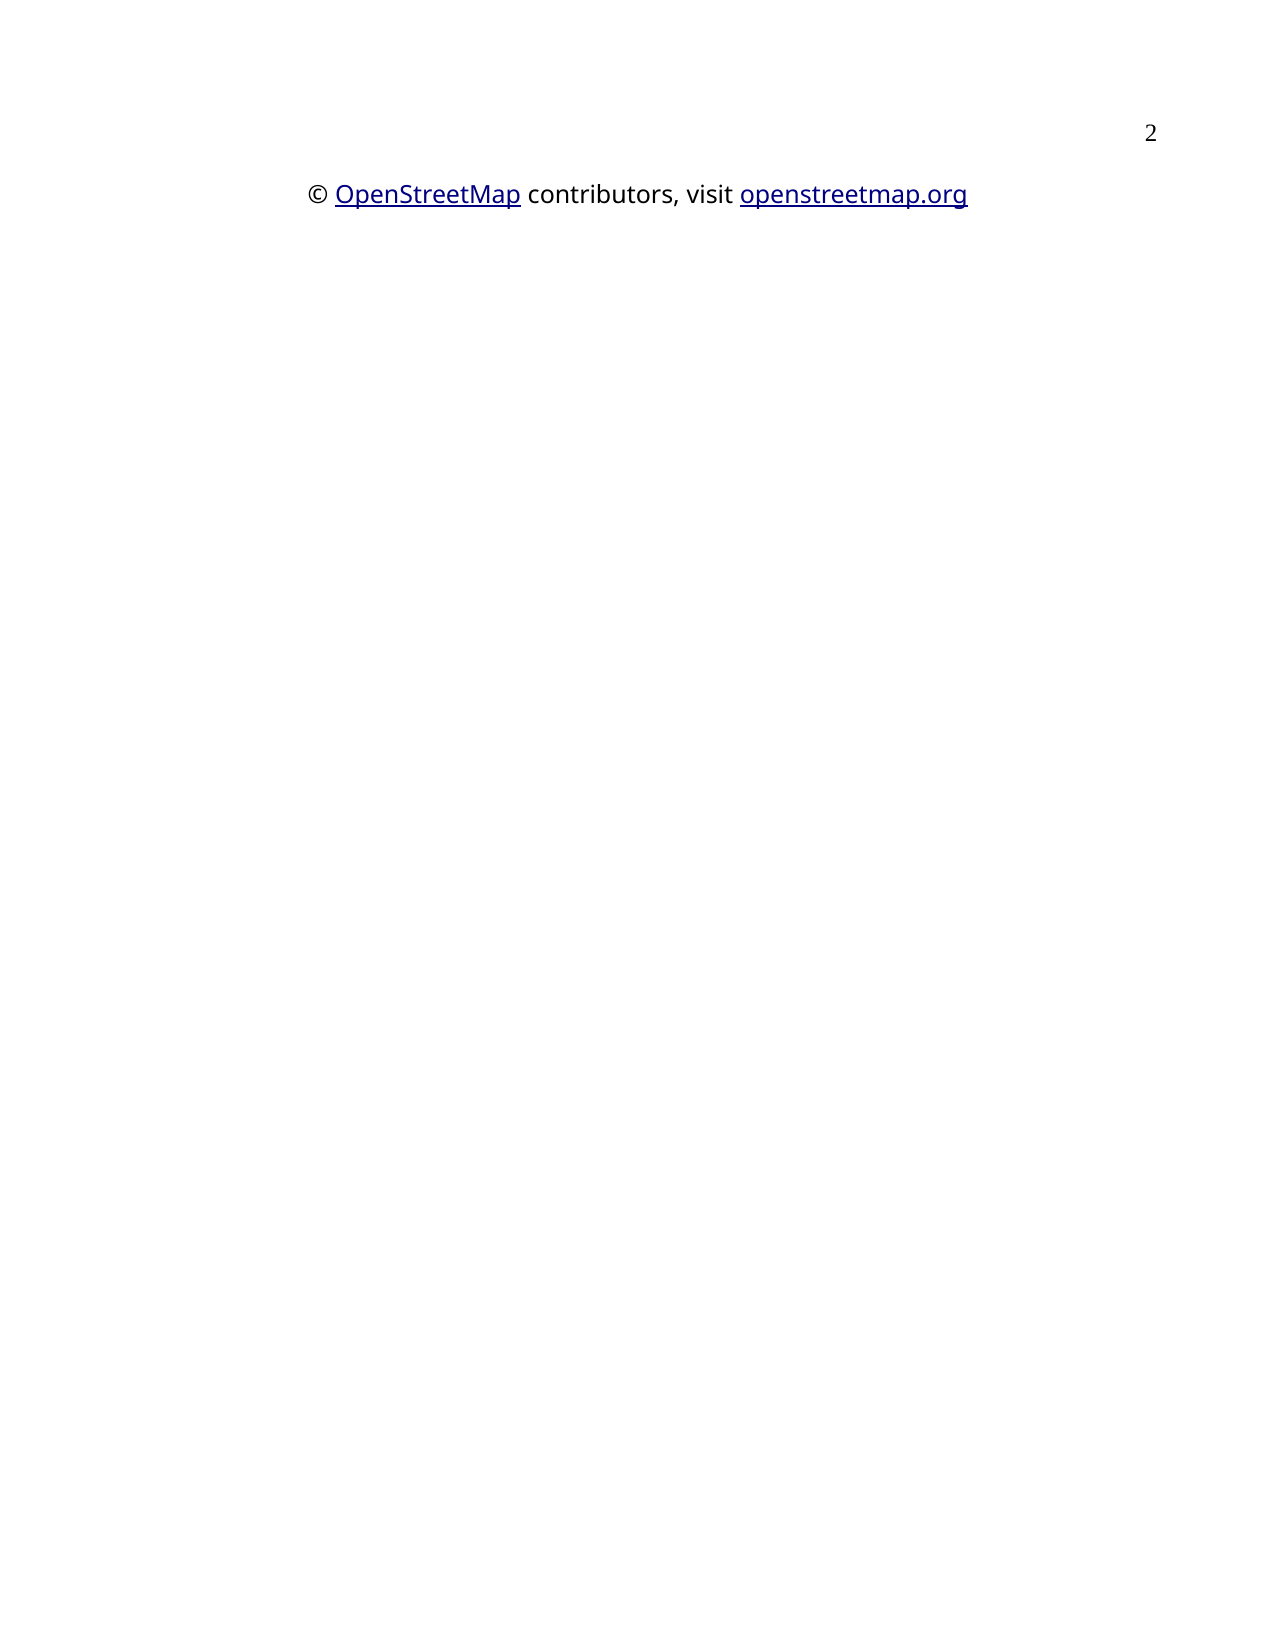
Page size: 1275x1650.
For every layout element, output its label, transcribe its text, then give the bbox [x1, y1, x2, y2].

text © OpenStreetMap contributors, visit openstreetmap.org [118, 176, 1157, 210]
